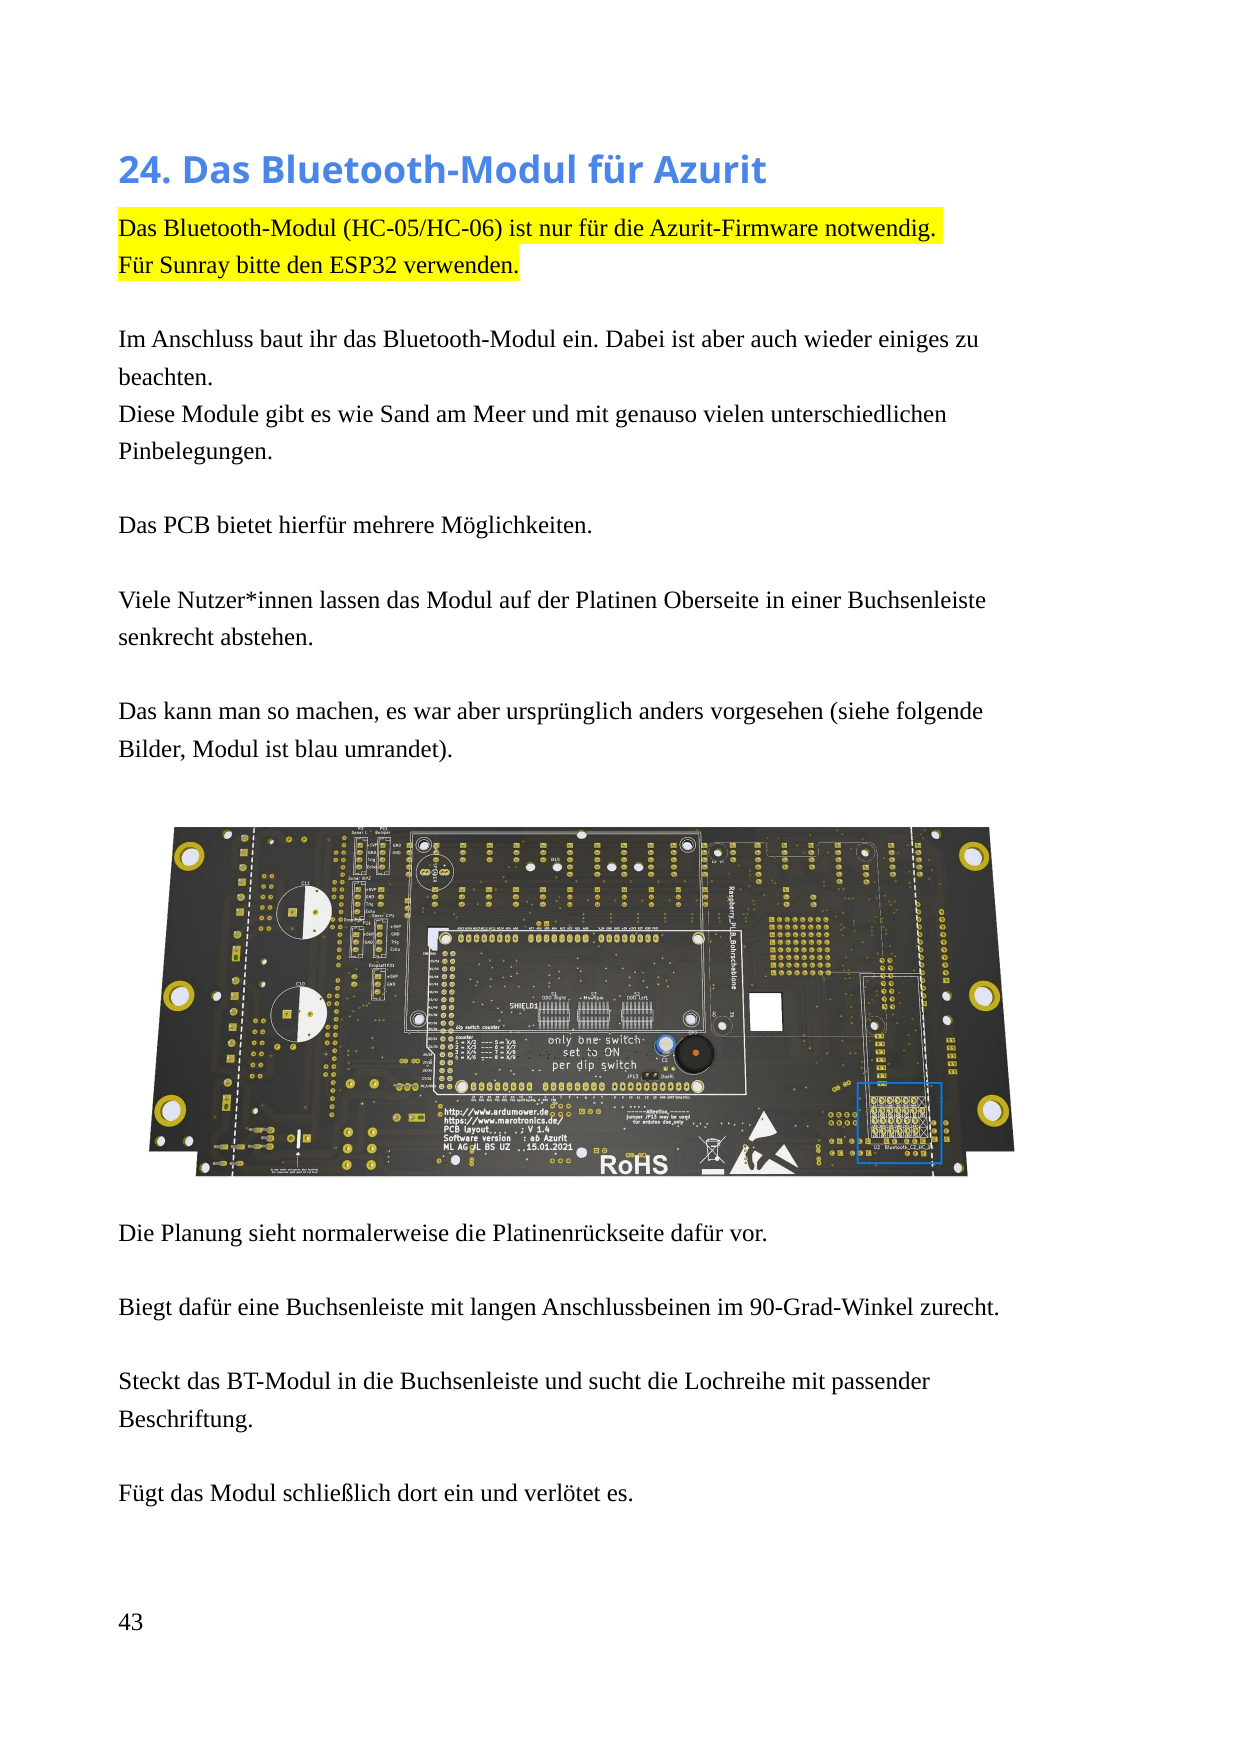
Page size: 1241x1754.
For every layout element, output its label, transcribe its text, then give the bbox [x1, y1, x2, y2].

text Fügt das Modul schließlich dort ein und verlötet es. [118, 1434, 1010, 1509]
text Das Bluetooth-Modul (HC-05/HC-06) ist nur für die Azurit-Firmware notwendig. [118, 207, 1010, 244]
picture [143, 818, 1026, 1183]
text Für Sunray bitte den ESP32 verwenden. [118, 244, 1010, 281]
text Im Anschluss baut ihr das Bluetooth-Modul ein. Dabei ist aber auch wieder einiges zu beachten. Diese Module gibt es wie Sand am Meer und mit genauso vielen unterschiedlichen Pinbelegungen. [118, 318, 1010, 467]
text Das PCB bietet hierfür mehrere Möglichkeiten. [118, 504, 1010, 578]
subtitle 24. Das Bluetooth-Modul für Azurit [118, 143, 1122, 194]
text Viele Nutzer*innen lassen das Modul auf der Platinen Oberseite in einer Buchsenleiste senkrecht abstehen. [118, 578, 1010, 653]
text Die Planung sieht normalerweise die Platinenrückseite dafür vor. [118, 1211, 1010, 1248]
text Das kann man so machen, es war aber ursprünglich anders vorgesehen (siehe folgende Bilder, Modul ist blau umrandet). [118, 653, 1010, 764]
text Biegt dafür eine Buchsenleiste mit langen Anschlussbeinen im 90-Grad-Winkel zurecht. Steckt das BT-Modul in die Buchsenleiste und sucht die Lochreihe mit passender Beschriftung. [118, 1248, 1010, 1434]
